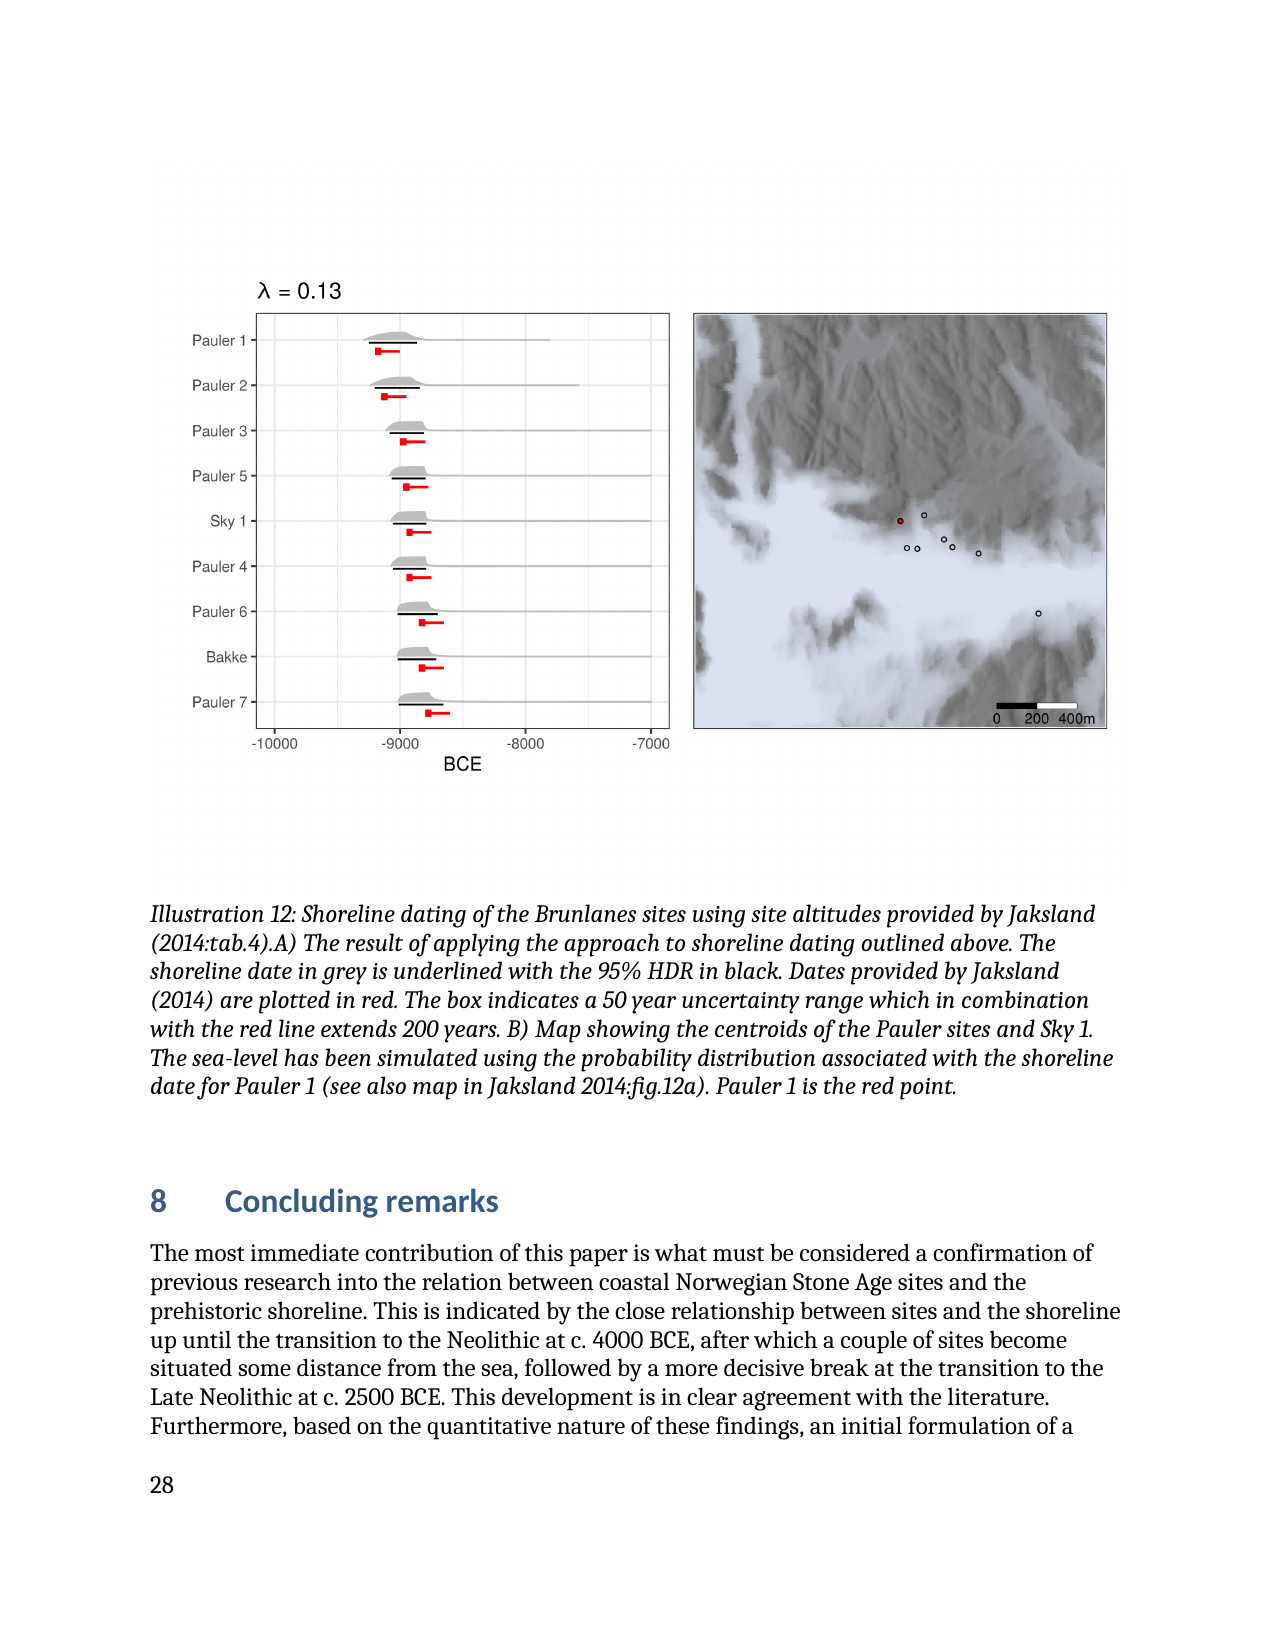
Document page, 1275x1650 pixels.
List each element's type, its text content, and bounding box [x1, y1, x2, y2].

text Illustration 12: Shoreline dating of the Brunlanes sites using site altitudes provided by Jaksland (2014:tab.4).A) The result of applying the approach to shoreline dating outlined above. The shoreline date in grey is underlined with the 95% HDR in black. Dates provided by Jaksland (2014) are plotted in red. The box indicates a 50 year uncertainty range which in combination with the red line extends 200 years. B) Map showing the centroids of the Pauler sites and Sky 1. The sea-level has been simulated using the probability distribution associated with the shoreline date for Pauler 1 (see also map in Jaksland 2014:fig.12a). Pauler 1 is the red point. [150, 894, 1125, 1101]
picture [150, 162, 1125, 894]
text The most immediate contribution of this paper is what must be considered a confirmation of previous research into the relation between coastal Norwegian Stone Age sites and the prehistoric shoreline. This is indicated by the close relationship between sites and the shoreline up until the transition to the Neolithic at c. 4000 BCE, after which a couple of sites become situated some distance from the sea, followed by a more decisive break at the transition to the Late Neolithic at c. 2500 BCE. This development is in clear agreement with the literature. Furthermore, based on the quantitative nature of these findings, an initial formulation of a [150, 1239, 1125, 1441]
subtitle 8 Concluding remarks [150, 1180, 1125, 1221]
